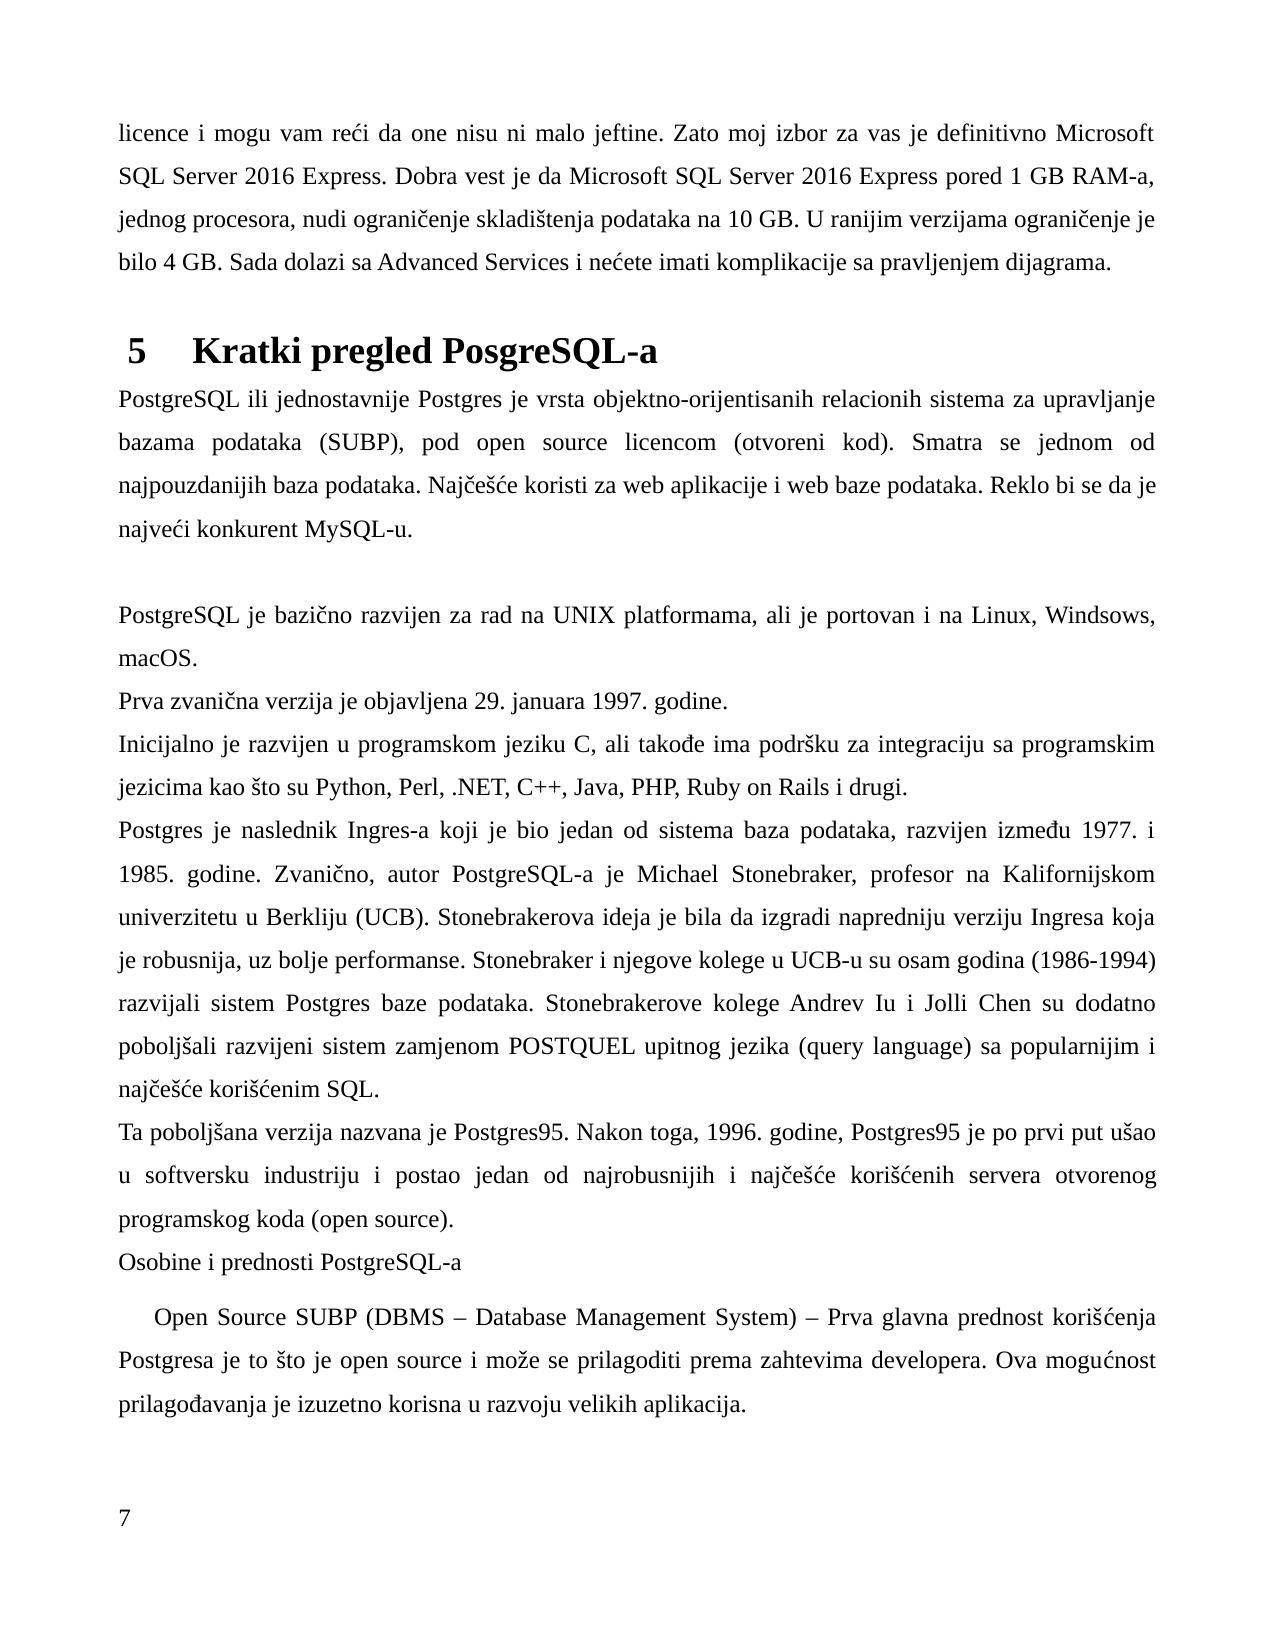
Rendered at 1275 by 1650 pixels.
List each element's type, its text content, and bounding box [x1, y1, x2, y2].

text Open Source SUBP (DBMS – Database Management System) – Prva glavna prednost korišćenja Postgresa je to što je open source i može se prilagoditi prema zahtevima developera. Ova mogućnost prilagođavanja je izuzetno korisna u razvoju velikih aplikacija. [118, 1302, 1157, 1417]
text Postgres je naslednik Ingres-a koji je bio jedan od sistema baza podataka, razvijen između 1977. i 1985. godine. Zvanično, autor PostgreSQL-a je Michael Stonebraker, profesor na Kalifornijskom univerzitetu u Berkliju (UCB). Stonebrakerova ideja je bila da izgradi napredniju verziju Ingresa koja je robusnija, uz bolje performanse. Stonebraker i njegove kolege u UCB-u su osam godina (1986-1994) razvijali sistem Postgres baze podataka. Stonebrakerove kolege Andrev Iu i Jolli Chen su dodatno poboljšali razvijeni sistem zamjenom POSTQUEL upitnog jezika (query language) sa popularnijim i najčešće korišćenim SQL. [118, 816, 1157, 1103]
text Ta poboljšana verzija nazvana je Postgres95. Nakon toga, 1996. godine, Postgres95 je po prvi put ušao u softversku industriju i postao jedan od najrobusnijih i najčešće korišćenih servera otvorenog programskog koda (open source). [118, 1117, 1157, 1232]
text Prva zvanična verzija je objavljena 29. januara 1997. godine. [118, 686, 1157, 715]
text PostgreSQL je bazično razvijen za rad na UNIX platformama, ali je portovan i na Linux, Windsows, macOS. [118, 600, 1157, 672]
text Inicijalno je razvijen u programskom jeziku C, ali takođe ima podršku za integraciju sa programskim jezicima kao što su Python, Perl, .NET, C++, Java, PHP, Ruby on Rails i drugi. [118, 729, 1157, 801]
text licence i mogu vam reći da one nisu ni malo jeftine. Zato moj izbor za vas je definitivno Microsoft SQL Server 2016 Express. Dobra vest je da Microsoft SQL Server 2016 Express pored 1 GB RAM-a, jednog procesora, nudi ograničenje skladištenja podataka na 10 GB. U ranijim verzijama ograničenje je bilo 4 GB. Sada dolazi sa Advanced Services i nećete imati komplikacije sa pravljenjem dijagrama. [118, 118, 1157, 276]
subtitle Osobine i prednosti PostgreSQL-a [118, 1247, 1157, 1276]
subtitle Kratki pregled PosgreSQL-a [118, 328, 1157, 372]
text PostgreSQL ili jednostavnije Postgres je vrsta objektno-orijentisanih relacionih sistema za upravljanje bazama podataka (SUBP), pod open source licencom (otvoreni kod). Smatra se jednom od najpouzdanijih baza podataka. Najčešće koristi za web aplikacije i web baze podataka. Reklo bi se da je najveći konkurent MySQL-u. [118, 384, 1157, 542]
